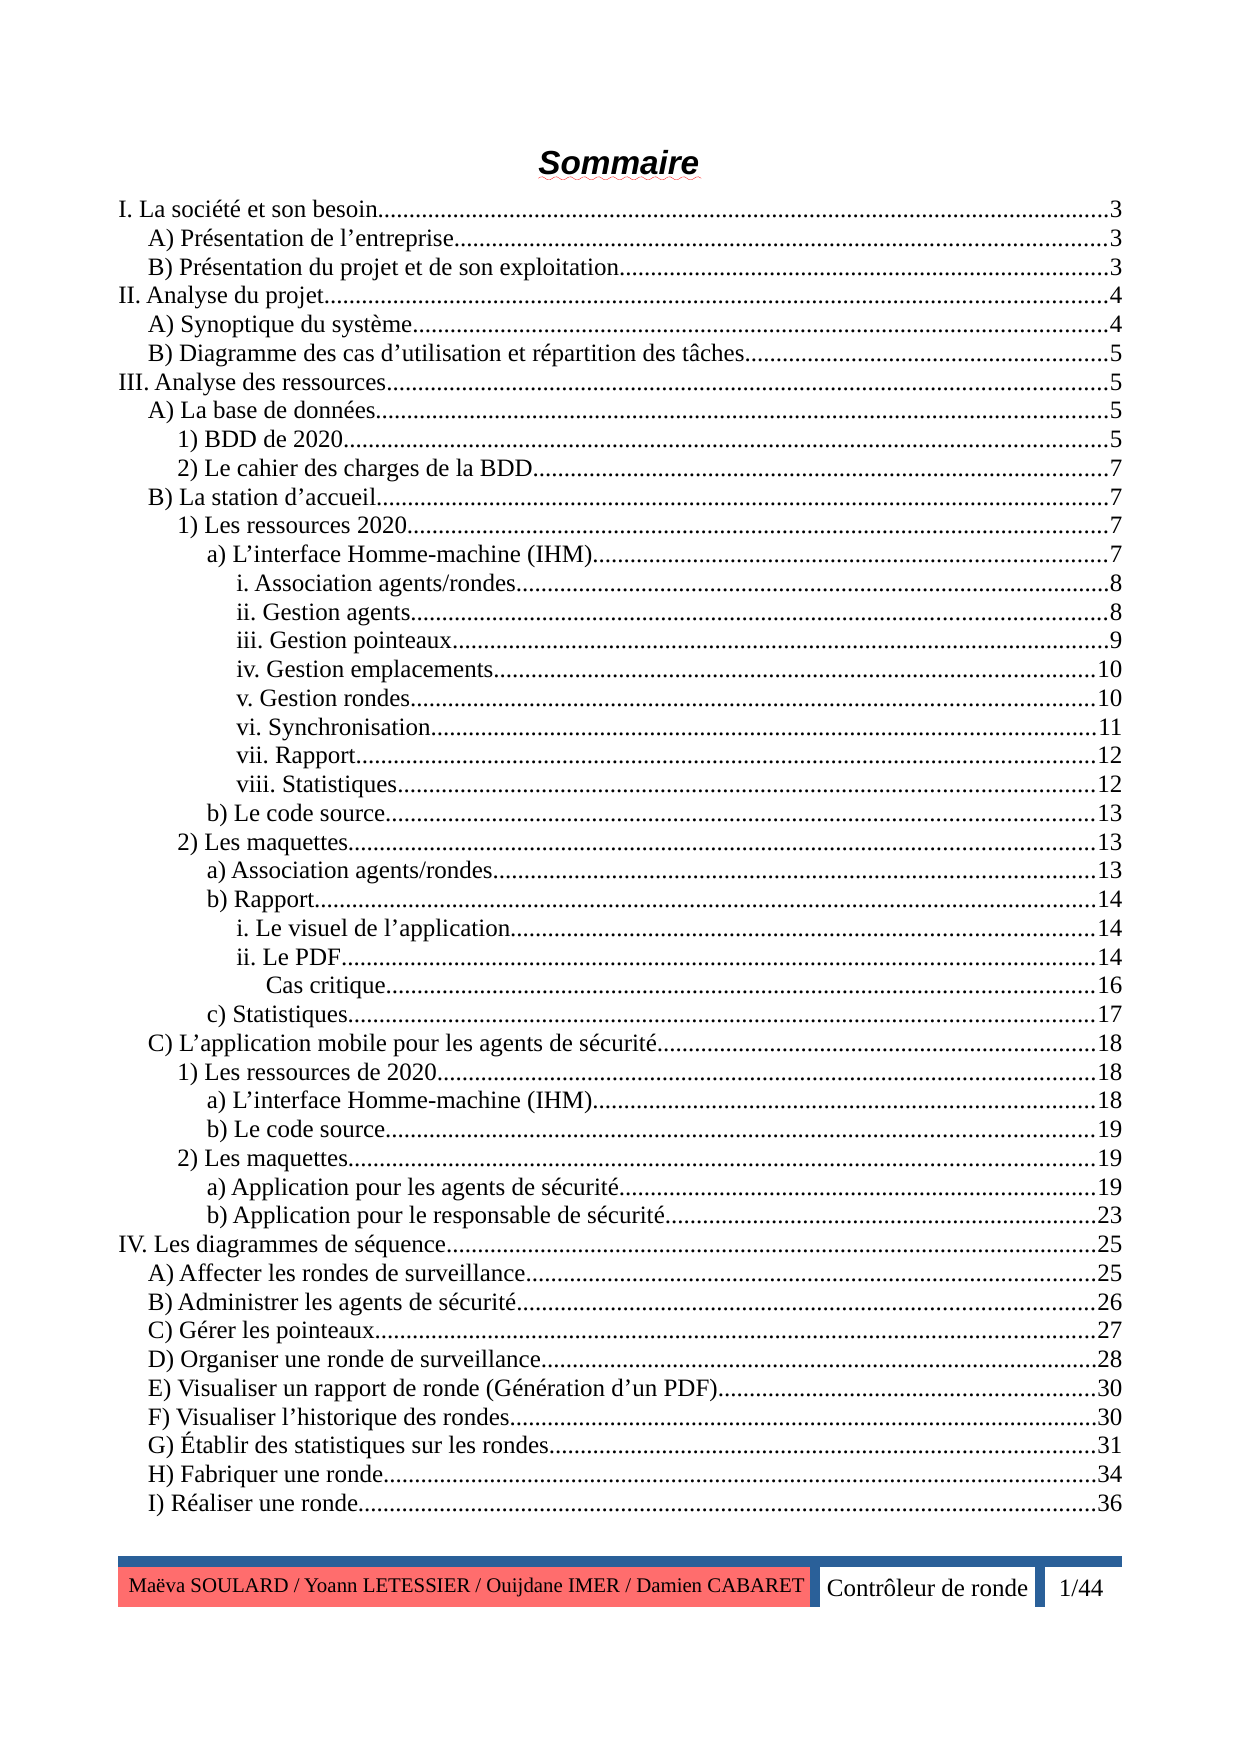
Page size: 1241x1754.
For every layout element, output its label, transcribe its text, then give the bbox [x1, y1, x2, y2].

text ii. Le PDF 14 [236, 942, 1122, 970]
text vii. Rapport 12 [236, 740, 1122, 769]
text G) Établir des statistiques sur les rondes 31 [148, 1430, 1122, 1459]
text I) Réaliser une ronde 36 [148, 1488, 1122, 1517]
text i. Association agents/rondes 8 [236, 568, 1122, 597]
text C) L’application mobile pour les agents de sécurité 18 [148, 1028, 1122, 1057]
text 1) BDD de 2020 5 [177, 424, 1122, 453]
text b) Application pour le responsable de sécurité 23 [207, 1200, 1122, 1229]
text 2) Les maquettes 19 [177, 1143, 1122, 1172]
text b) Le code source 13 [207, 798, 1122, 827]
text B) La station d’accueil 7 [148, 482, 1122, 510]
text a) L’interface Homme-machine (IHM) 18 [207, 1085, 1122, 1114]
text b) Rapport 14 [207, 884, 1122, 913]
text v. Gestion rondes 10 [236, 683, 1122, 712]
text B) Diagramme des cas d’utilisation et répartition des tâches 5 [148, 338, 1122, 367]
text c) Statistiques 17 [207, 999, 1122, 1028]
text III. Analyse des ressources 5 [118, 367, 1122, 395]
text A) Synoptique du système 4 [148, 309, 1122, 338]
text iii. Gestion pointeaux 9 [236, 625, 1122, 654]
text A) La base de données 5 [148, 395, 1122, 424]
text C) Gérer les pointeaux 27 [148, 1315, 1122, 1344]
text 1) Les ressources 2020 7 [177, 510, 1122, 539]
text iv. Gestion emplacements 10 [236, 654, 1122, 683]
text D) Organiser une ronde de surveillance 28 [148, 1344, 1122, 1373]
text a) L’interface Homme-machine (IHM) 7 [207, 539, 1122, 568]
text viii. Statistiques 12 [236, 769, 1122, 798]
text Cas critique 16 [266, 970, 1122, 999]
text 2) Les maquettes 13 [177, 827, 1122, 855]
text a) Association agents/rondes 13 [207, 855, 1122, 884]
text b) Le code source 19 [207, 1114, 1122, 1143]
text E) Visualiser un rapport de ronde (Génération d’un PDF) 30 [148, 1373, 1122, 1402]
text H) Fabriquer une ronde 34 [148, 1459, 1122, 1488]
text A) Affecter les rondes de surveillance 25 [148, 1258, 1122, 1287]
text I. La société et son besoin 3 [118, 194, 1122, 223]
text i. Le visuel de l’application 14 [236, 913, 1122, 942]
subtitle Sommaire [118, 143, 1122, 182]
text A) Présentation de l’entreprise 3 [148, 223, 1122, 252]
text B) Administrer les agents de sécurité 26 [148, 1287, 1122, 1315]
text ii. Gestion agents 8 [236, 597, 1122, 625]
text 2) Le cahier des charges de la BDD 7 [177, 453, 1122, 482]
text a) Application pour les agents de sécurité 19 [207, 1172, 1122, 1200]
text II. Analyse du projet 4 [118, 280, 1122, 309]
text vi. Synchronisation 11 [236, 712, 1122, 740]
text F) Visualiser l’historique des rondes 30 [148, 1402, 1122, 1430]
text B) Présentation du projet et de son exploitation 3 [148, 252, 1122, 280]
text IV. Les diagrammes de séquence 25 [118, 1229, 1122, 1258]
text 1) Les ressources de 2020 18 [177, 1057, 1122, 1085]
